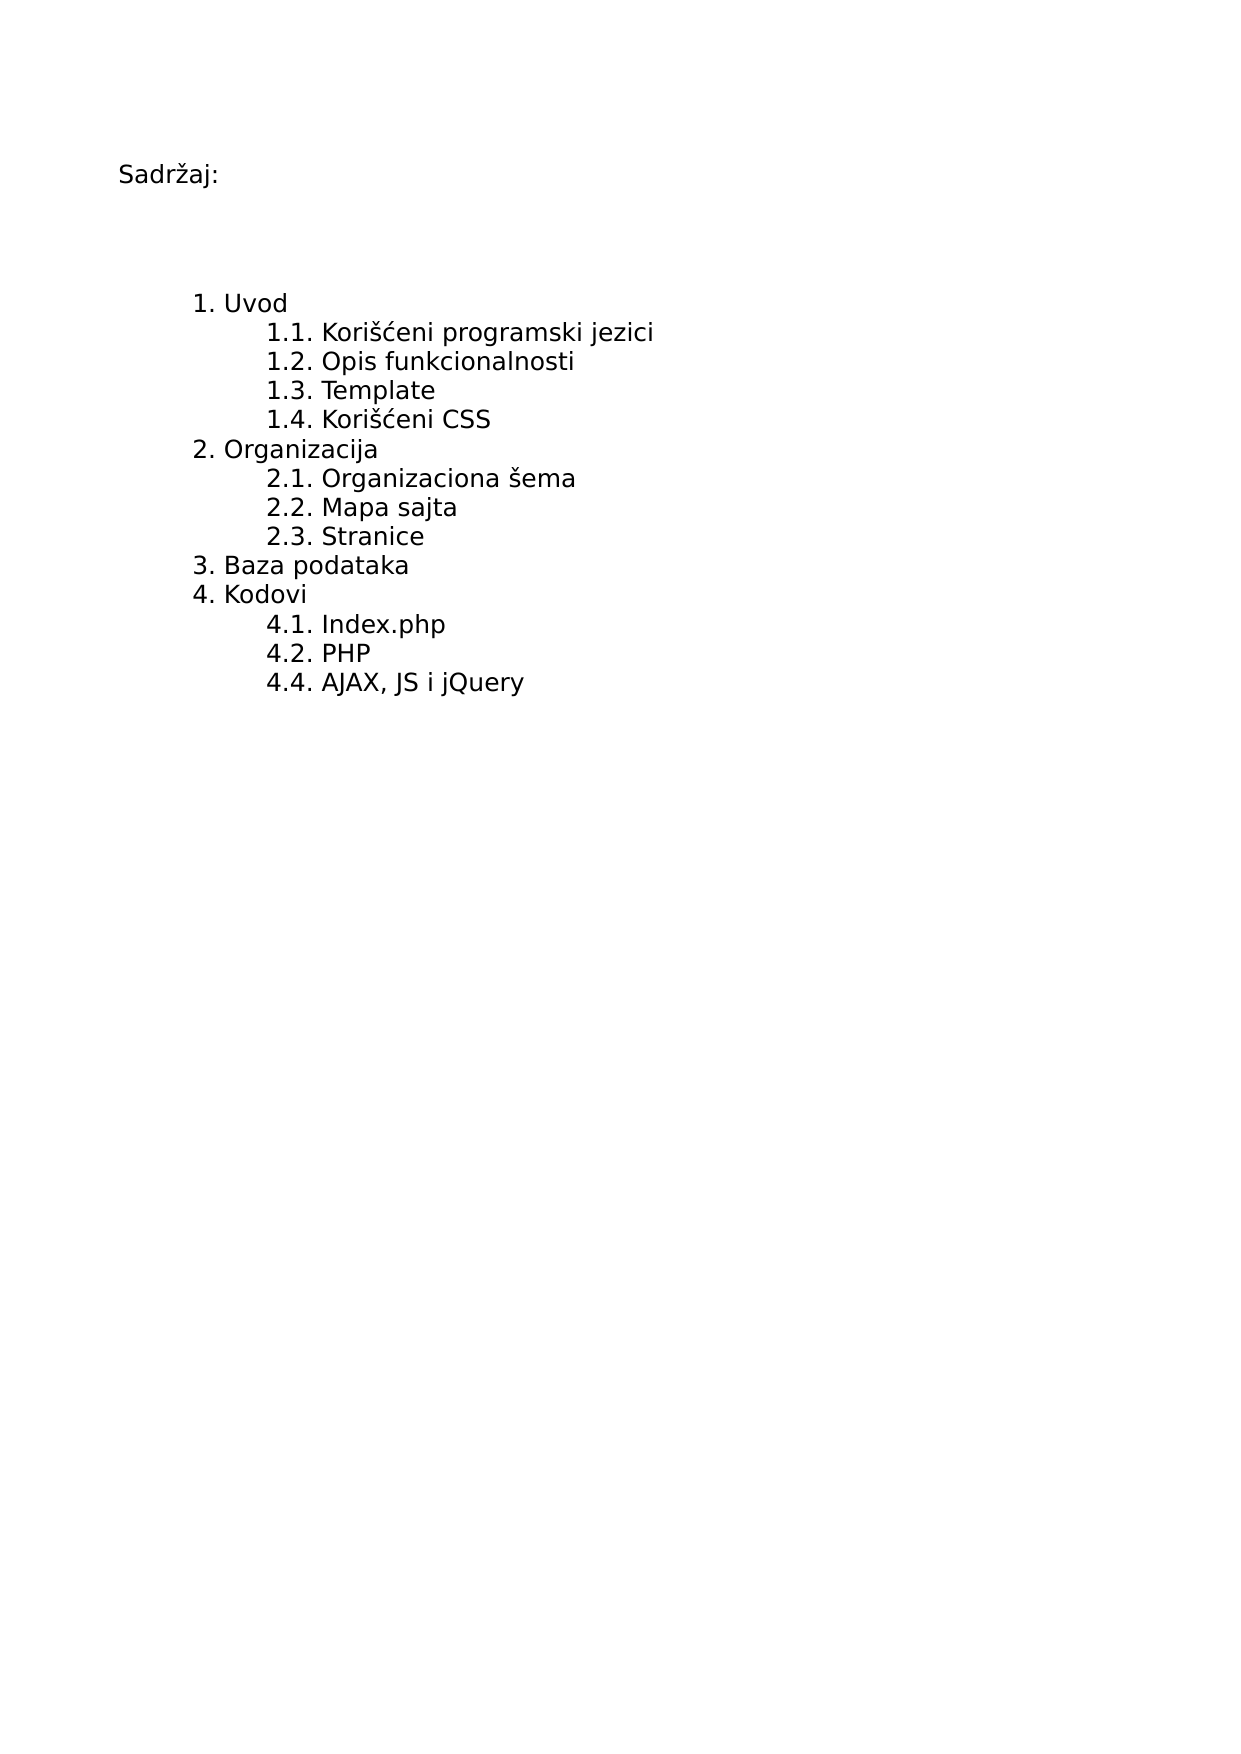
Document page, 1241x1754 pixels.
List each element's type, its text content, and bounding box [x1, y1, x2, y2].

text 4.1. Index.php [118, 610, 1122, 639]
text 4.4. AJAX, JS i jQuery [118, 668, 1122, 697]
text 2.2. Mapa sajta [118, 493, 1122, 522]
subtitle Sadržaj: [118, 160, 1122, 189]
text 2.1. Organizaciona šema [118, 464, 1122, 493]
text 1.2. Opis funkcionalnosti [118, 347, 1122, 376]
text 4.2. PHP [118, 639, 1122, 668]
text 2.3. Stranice [118, 522, 1122, 551]
text 2. Organizacija [118, 435, 1122, 464]
text 1.4. Korišćeni CSS [118, 406, 1122, 435]
text 4. Kodovi [118, 581, 1122, 610]
text 1.1. Korišćeni programski jezici [118, 318, 1122, 347]
text 3. Baza podataka [118, 551, 1122, 581]
text 1. Uvod [118, 289, 1122, 318]
text 1.3. Template [118, 376, 1122, 406]
